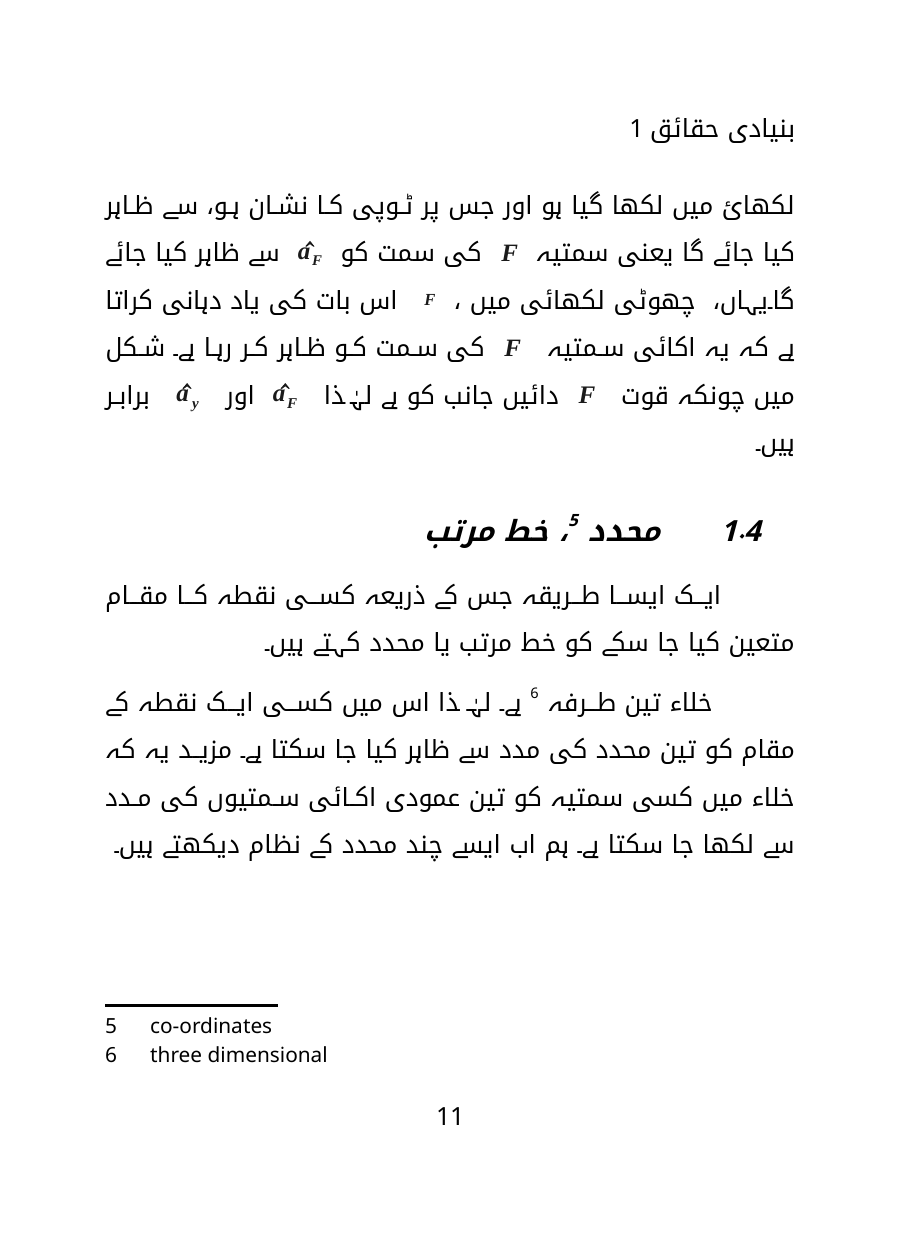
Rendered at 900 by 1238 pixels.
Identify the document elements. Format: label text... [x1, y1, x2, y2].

text خلاء تین طرفہ ہے۔ لہٰذا اس میں کسی ایک نقطہ کے مقام کو تین محدد کی مدد سے ظاہر کیا جا سکتا ہے۔ مزید یہ کہ خلاء میں کسی سمتیہ کو تین عمودی اکائی سمتیوں کی مدد سے لکھا جا سکتا ہے۔ ہم اب ایسے چند محدد کے نظام دیکھتے ہیں۔ [105, 679, 795, 869]
subtitle محدد ، خط مرتب [105, 504, 720, 559]
text وہ خط جس کا طول اور سمت معین ہو، اسے سمتیہ کہتے ہیں۔ سمتیہ کو انگریزی یا لاطینی زبان کے چھوٹے یا بڑے حروف، جن کو موٹے طرز کی لکھائی میں لکھا گیا ہو، سے ظاہر کیا جائے گا، مثلاً قوت کو سے ظاہر کیا جائے گا۔یہاں شکل 1.1 سے رجوع کرنا بہتر ہے۔ ایک ایسا سمتیہ جس کی طول ایک ہو، کو اکائی سمتیہ کہتے ہیں۔ اس کتاب میں اکائی سمتیہ کو انگریزی کے پہلے حرف جس کو موٹے طرز کی لکھائ میں لکھا گیا ہو اور جس پر ٹوپی کا نشان ہو سے ظاہر کیا جائے گا، مثلاً اکائی سمتیہخلاء کی تین عمودی سمتوں کو ظاہر کرتے ہیں۔میں، چھوٹی لکھائی میں، اس بات کی یاد دہانی کراتا ہے کہ یہ سمتیہ خلاء کی سمت کو ظاہر کرتا ہے۔ اگر کسی سمتیہ کی طول اور اس کی سمت کو علیحدہ علیحدہ لکھنا ہو تو اس کے طول کو ظاہر کرنے کے لئے سادہ طرز کی لکھائ میں وہی حرف استعمال کیا جائے گا جو اس سمتیہ کو ظاہر کرنے کے لئے، موٹے طرز کی لکھائی میں، استعمال کیا گیا ہو۔ یعنی سمتیہکی طول کوسے ظاہر کیا جائے گا۔ شکل میں سمتیہ کی طول، چار کے برابر ہے۔ اگر کسی سمتیہ کی سمت میں ایک اکائی سمتیہ بنایا جائے تو یہ اکائی سمتیہ اس سمتیہ کی سمت کو ظاہر کرتا ہے۔جیسے پہلے ذکر ہوا ہے ایسے اکائی سمتیہ کو انگریزی کے پہلے حرف، جس کو موٹے طرز کی لکھائ میں لکھا گیا ہو اور جس پر ٹوپی کا نشان ہو، سے ظاہر کیا جائے گا یعنی سمتیہکی سمت کوسے ظاہر کیا جائے گا۔یہاں، چھوٹی لکھائی میں ، اس بات کی یاد دہانی کراتا ہے کہ یہ اکائی سمتیہ کی سمت کو ظاہر کر رہا ہے۔ شکل میں چونکہ قوت دائیں جانب کو ہے لہٰذا اور برابر ہیں۔ [105, 182, 795, 467]
text three dimensional [105, 1040, 795, 1068]
list co-ordinates [105, 1012, 795, 1040]
text ایک ایسا طریقہ جس کے ذریعہ کسی نقطہ کا مقام متعین کیا جا سکے کو خط مرتب یا محدد کہتے ہیں۔ [105, 572, 795, 667]
